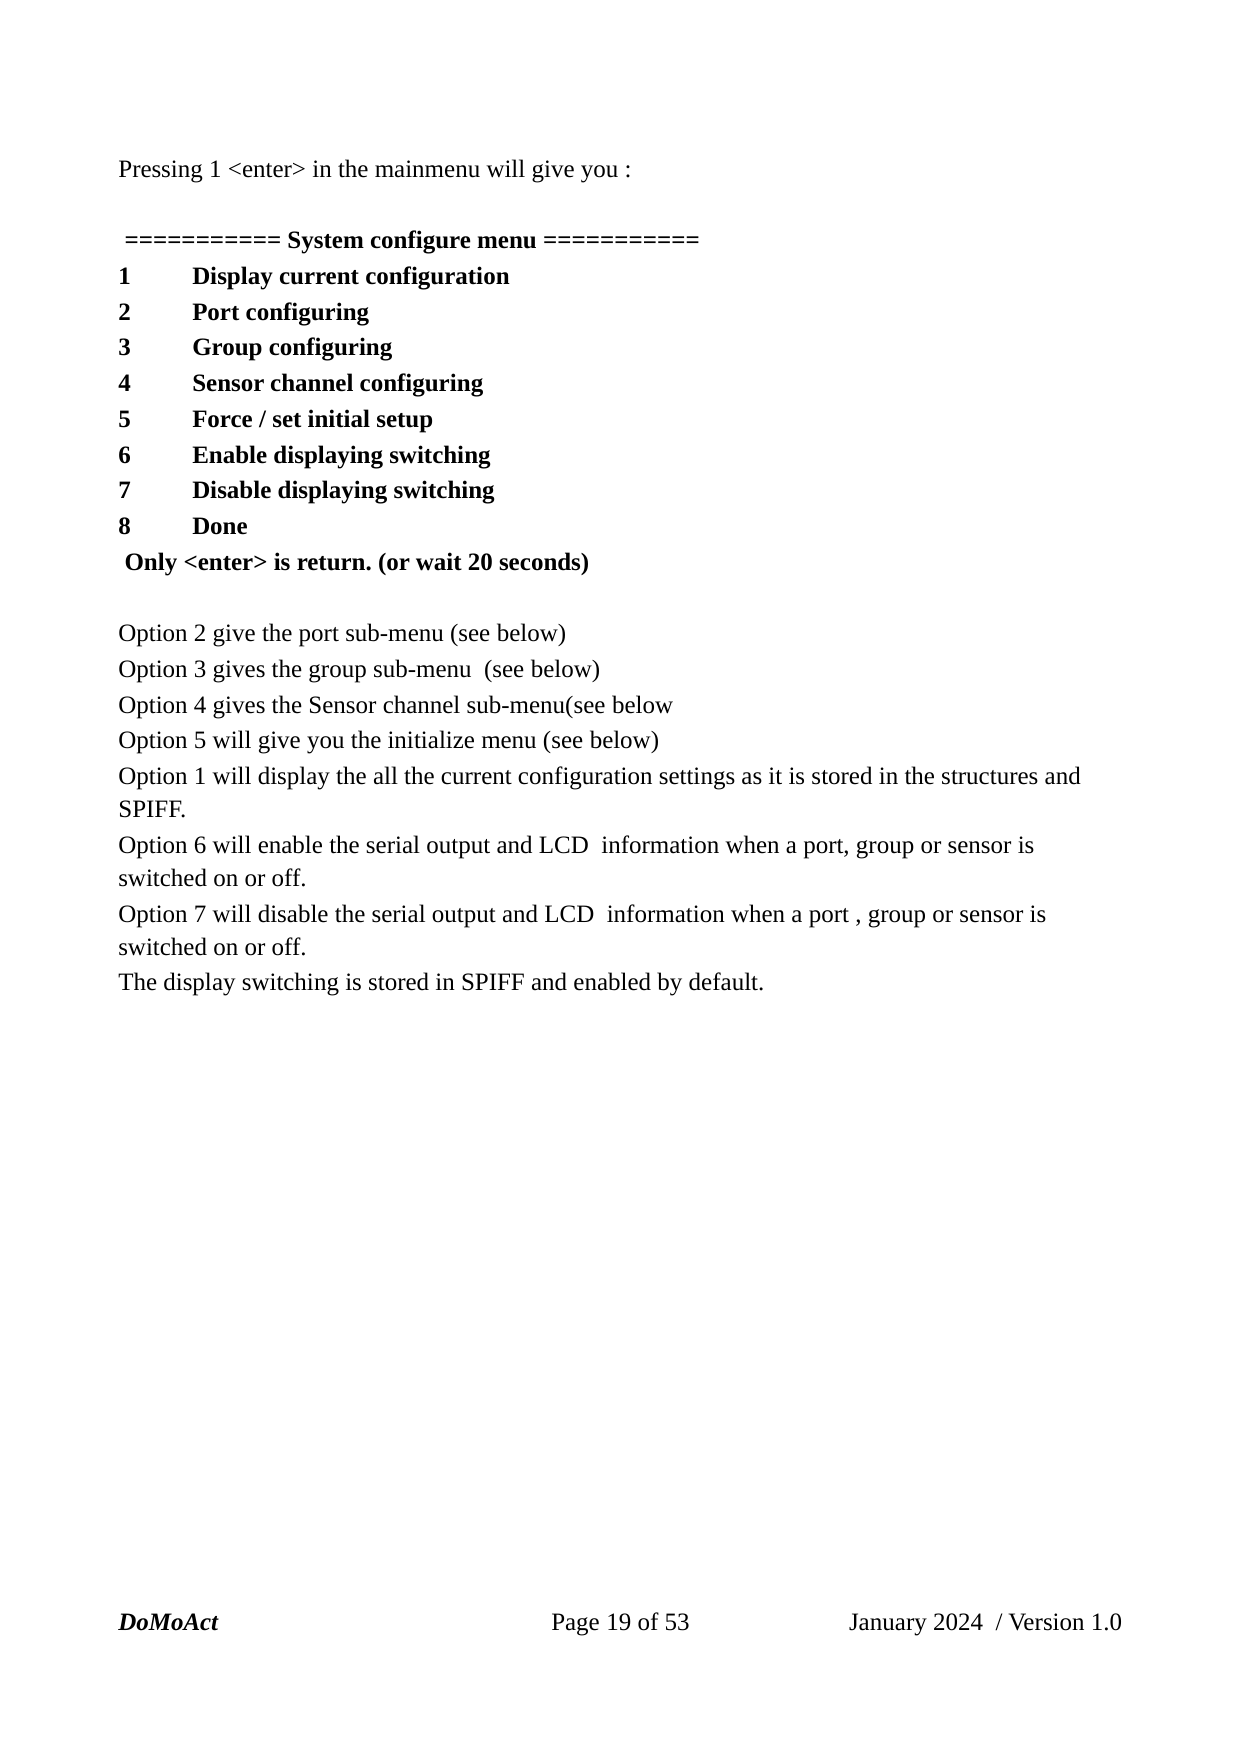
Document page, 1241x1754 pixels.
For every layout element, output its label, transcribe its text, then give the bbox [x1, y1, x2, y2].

text 8 Done [118, 511, 1122, 540]
text Option 1 will display the all the current configuration settings as it is stored in the structures and SPIFF. [118, 761, 1122, 823]
text Pressing 1 <enter> in the mainmenu will give you : [118, 154, 1122, 183]
text 3 Group configuring [118, 332, 1122, 361]
text 5 Force / set initial setup [118, 404, 1122, 433]
text 4 Sensor channel configuring [118, 368, 1122, 397]
text 6 Enable displaying switching [118, 440, 1122, 468]
text Option 7 will disable the serial output and LCD information when a port , group or sensor is switched on or off. [118, 899, 1122, 961]
text 7 Disable displaying switching [118, 475, 1122, 504]
text Option 6 will enable the serial output and LCD information when a port, group or sensor is switched on or off. [118, 830, 1122, 892]
text =========== System configure menu =========== [118, 225, 1122, 254]
text Option 4 gives the Sensor channel sub-menu(see below [118, 690, 1122, 718]
text Option 5 will give you the initialize menu (see below) [118, 726, 1122, 754]
text 2 Port configuring [118, 297, 1122, 326]
text Only <enter> is return. (or wait 20 seconds) [118, 547, 1122, 576]
text The display switching is stored in SPIFF and enabled by default. [118, 967, 1122, 996]
text Option 3 gives the group sub-menu (see below) [118, 654, 1122, 683]
text Option 2 give the port sub-menu (see below) [118, 618, 1122, 647]
text 1 Display current configuration [118, 261, 1122, 290]
